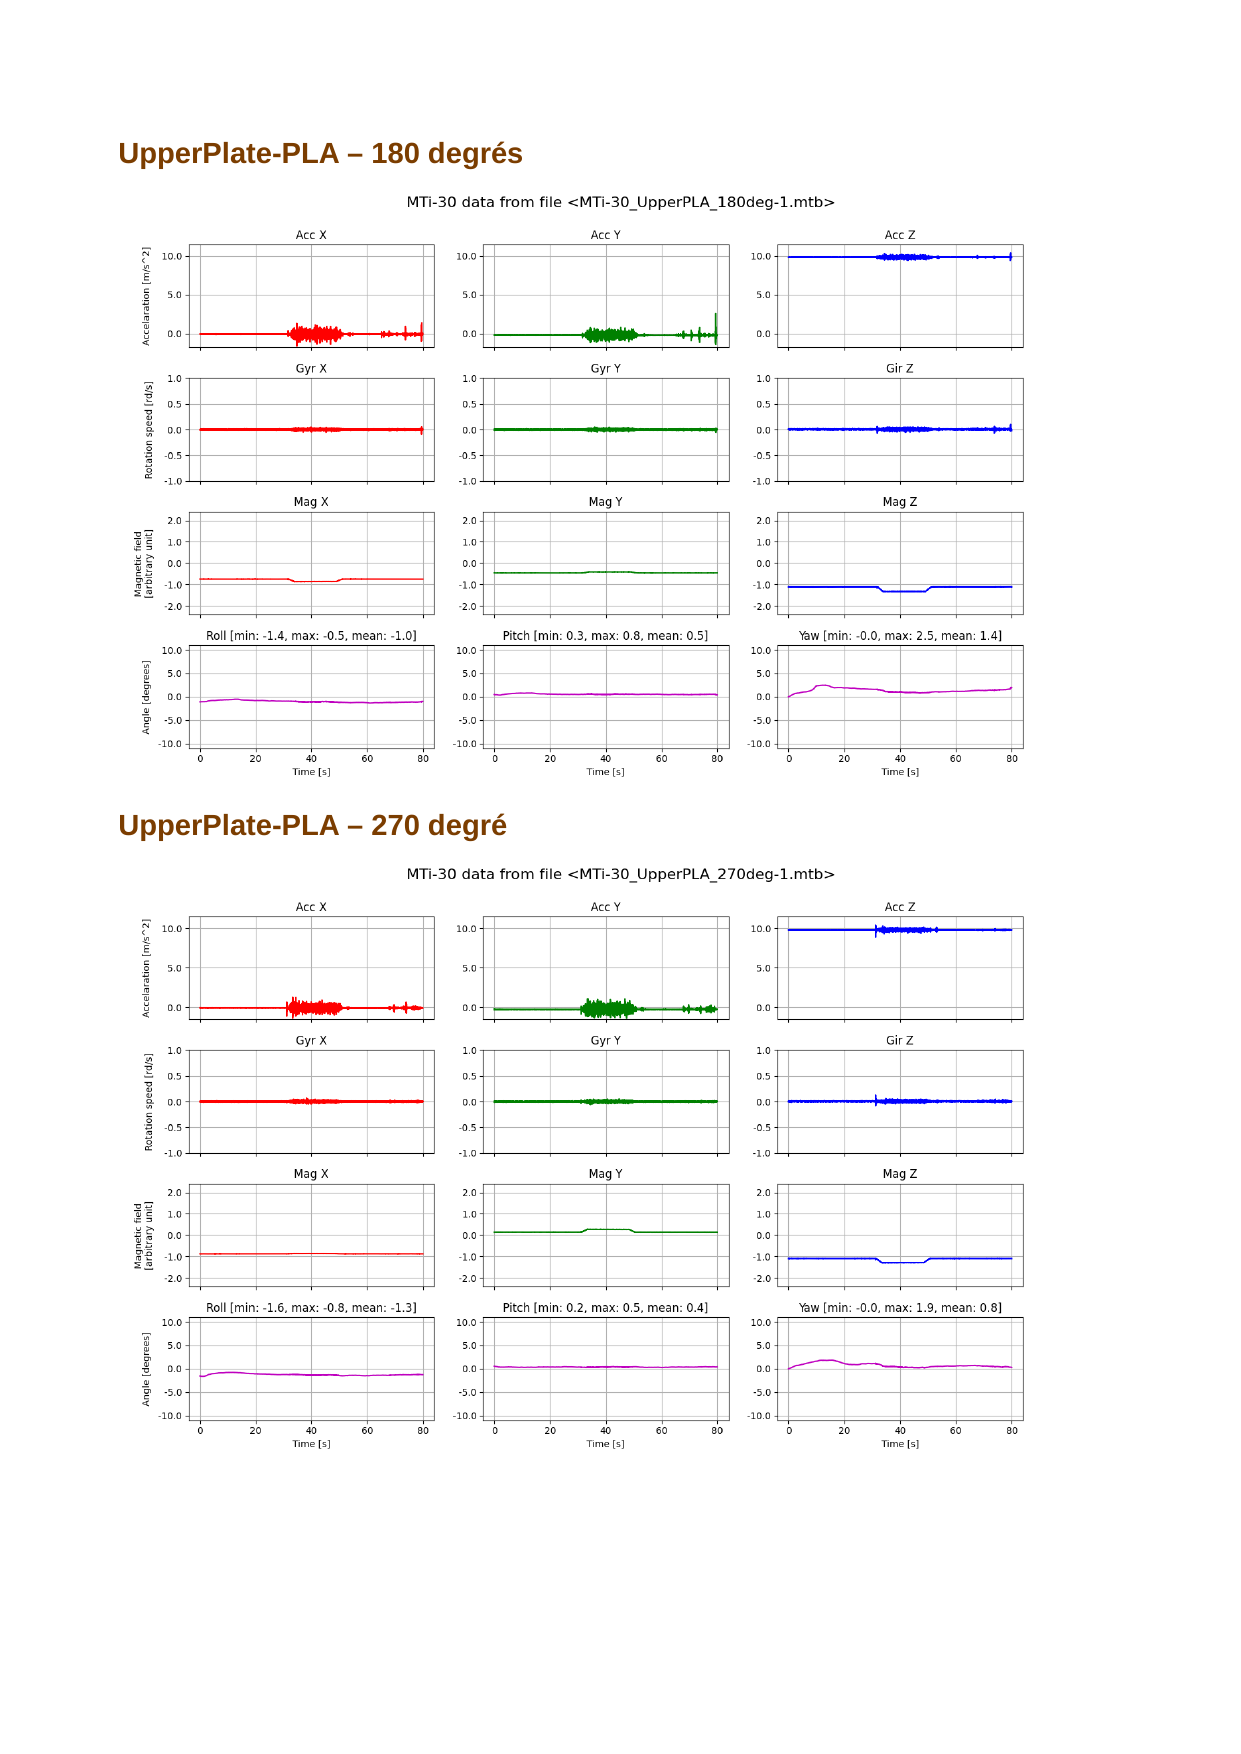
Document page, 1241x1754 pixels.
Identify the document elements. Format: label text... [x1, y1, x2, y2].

picture [118, 856, 1123, 1459]
picture [118, 184, 1123, 787]
subtitle UpperPlate-PLA – 180 degrés [118, 136, 1122, 169]
subtitle UpperPlate-PLA – 270 degré [118, 808, 1122, 842]
